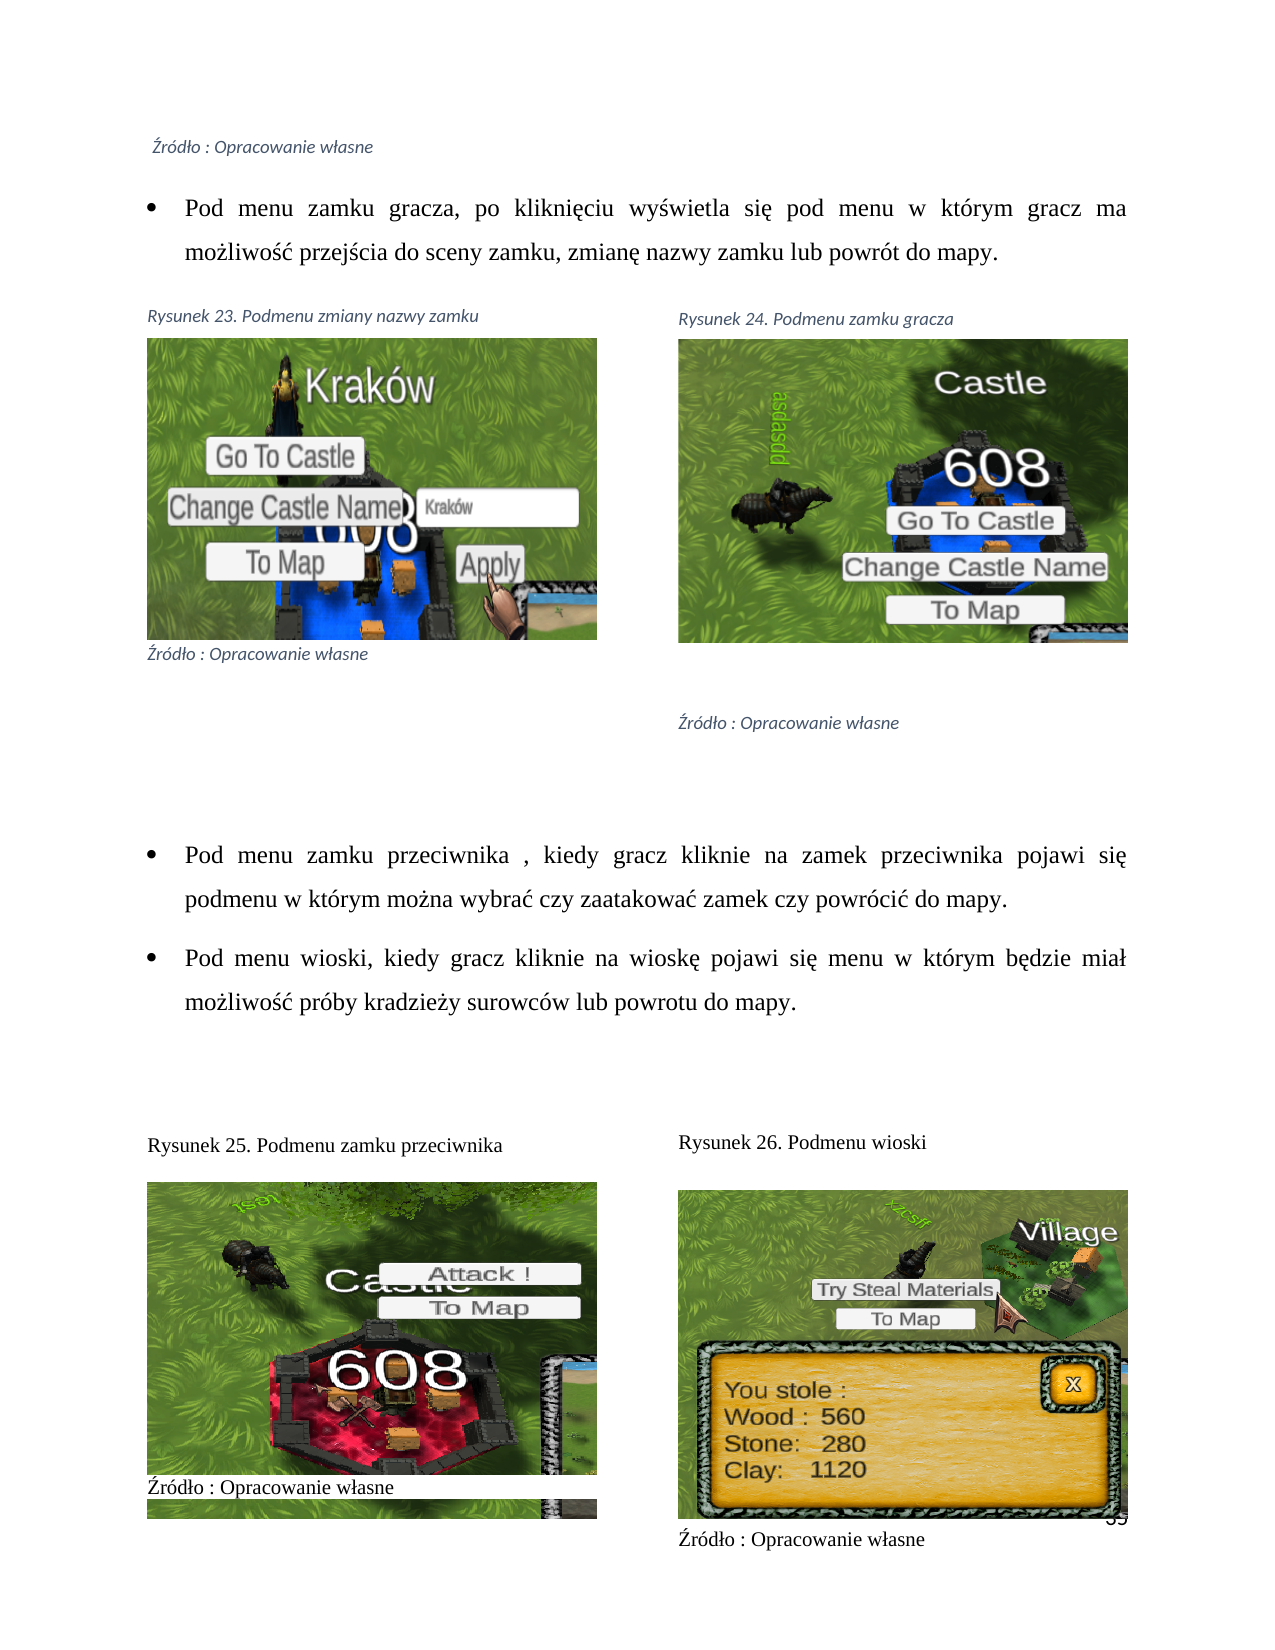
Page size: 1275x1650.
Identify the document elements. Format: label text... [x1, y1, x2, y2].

text Rysunek 24. Podmenu zamku gracza [678, 307, 1128, 329]
text Źródło : Opracowanie własne [678, 1527, 1128, 1551]
text Rysunek 25. Podmenu zamku przeciwnika [147, 1133, 597, 1157]
text Źródło : Opracowanie własne [152, 136, 1052, 158]
list Pod menu zamku przeciwnika , kiedy gracz kliknie na zamek przeciwnika pojawi się podmenu w którym można wybrać czy zaatakować zamek czy powrócić do mapy. [147, 841, 1128, 912]
text Rysunek 26. Podmenu wioski [678, 1130, 1128, 1154]
text Rysunek 23. Podmenu zmiany nazwy zamku [147, 304, 597, 327]
text Źródło : Opracowanie własne [147, 1475, 597, 1499]
text Źródło : Opracowanie własne [147, 642, 597, 665]
text Źródło : Opracowanie własne [678, 711, 1128, 734]
list Pod menu zamku gracza, po kliknięciu wyświetla się pod menu w którym gracz ma możliwość przejścia do sceny zamku, zmianę nazwy zamku lub powrót do mapy. [147, 193, 1128, 265]
list Pod menu wioski, kiedy gracz kliknie na wioskę pojawi się menu w którym będzie miał możliwość próby kradzieży surowców lub powrotu do mapy. [147, 943, 1128, 1015]
